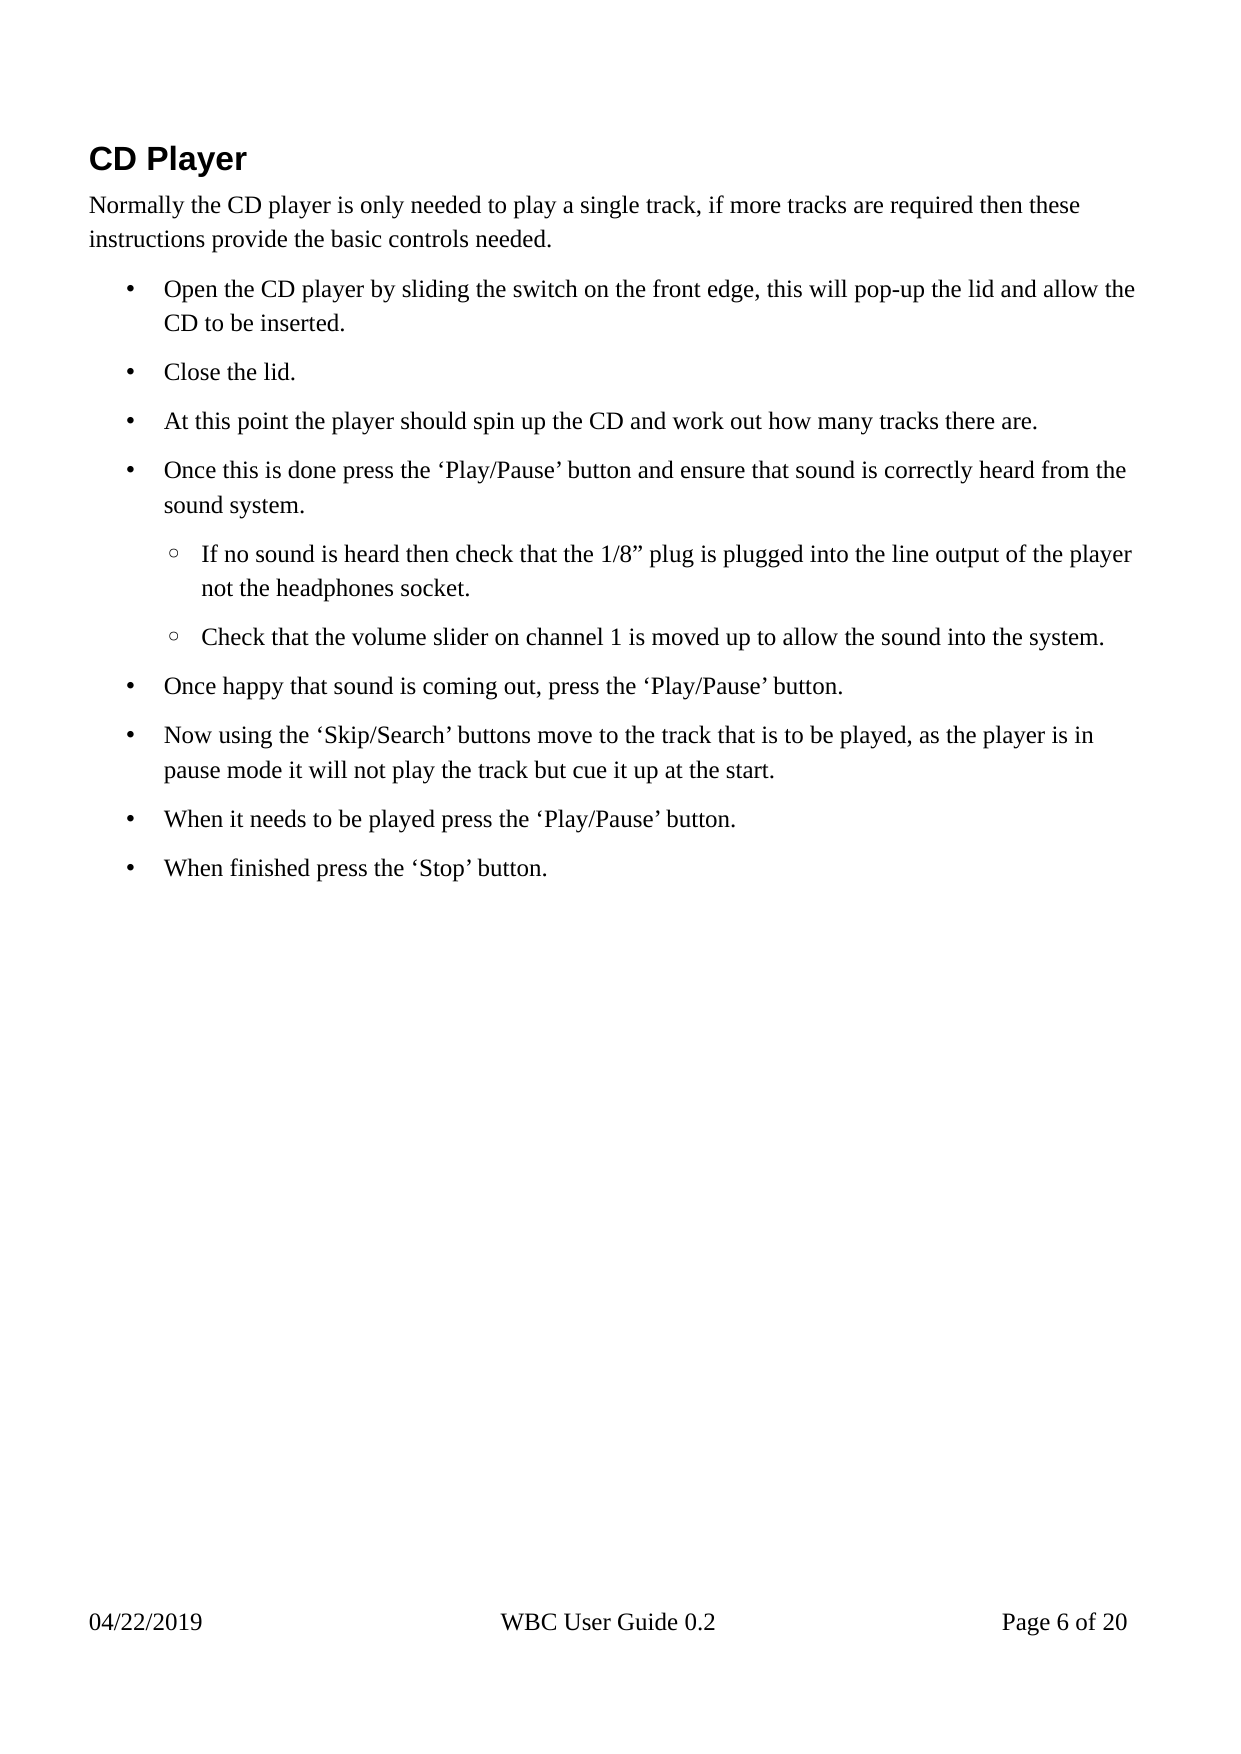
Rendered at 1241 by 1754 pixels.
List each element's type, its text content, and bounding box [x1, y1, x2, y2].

list Open the CD player by sliding the switch on the front edge, this will pop-up the lid and allow the CD to be inserted. [126, 274, 1152, 337]
list Check that the volume slider on channel 1 is moved up to allow the sound into the system. [163, 622, 1152, 651]
list When it needs to be played press the ‘Play/Pause’ button. [126, 804, 1152, 833]
list If no sound is heard then check that the 1/8” plug is plugged into the line output of the player not the headphones socket. [163, 539, 1152, 602]
list Now using the ‘Skip/Search’ buttons move to the track that is to be played, as the player is in pause mode it will not play the track but cue it up at the start. [126, 721, 1152, 784]
subtitle CD Player [88, 139, 1152, 178]
list Close the lid. [126, 357, 1152, 386]
list Once this is done press the ‘Play/Pause’ button and ensure that sound is correctly heard from the sound system. [126, 455, 1152, 518]
text Normally the CD player is only needed to play a single track, if more tracks are required then these instructions provide the basic controls needed. [88, 190, 1152, 253]
list When finished press the ‘Stop’ button. [126, 853, 1152, 882]
list Once happy that sound is coming out, press the ‘Play/Pause’ button. [126, 671, 1152, 700]
list At this point the player should spin up the CD and work out how many tracks there are. [126, 406, 1152, 435]
